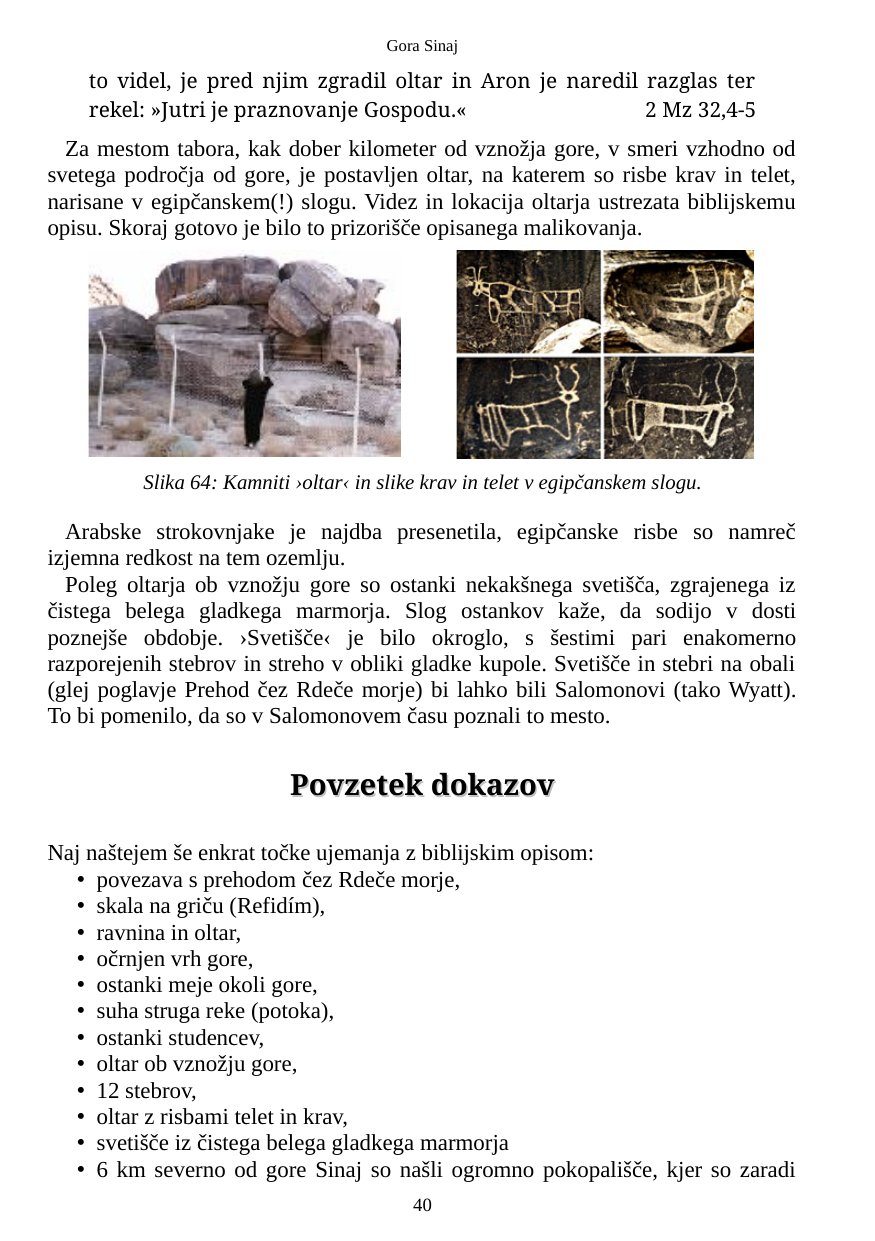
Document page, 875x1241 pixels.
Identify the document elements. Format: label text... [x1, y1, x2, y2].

text Slika 64: Kamniti ›oltar‹ in slike krav in telet v egipčanskem slogu. [57, 250, 788, 494]
list ravnina in oltar, [77, 918, 797, 945]
list očrnjen vrh gore, [77, 945, 797, 971]
list ostanki meje okoli gore, [77, 971, 797, 998]
picture [88, 250, 401, 457]
text Naj naštejem še enkrat točke ujemanja z biblijskim opisom: [47, 839, 797, 866]
subtitle Povzetek dokazov [47, 764, 797, 804]
list ostanki studencev, [77, 1024, 797, 1050]
list suha struga reke (potoka), [77, 998, 797, 1024]
picture [456, 250, 754, 459]
list oltar z risbami telet in krav, [77, 1103, 797, 1129]
text Poleg oltarja ob vznožju gore so ostanki nekakšnega svetišča, zgrajenega iz čistega belega gladkega marmorja. Slog ostankov kaže, da sodijo v dosti poznejše obdobje. ›Svetišče‹ je bilo okroglo, s šestimi pari enakomerno razporejenih stebrov in streho v obliki gladke kupole. Svetišče in stebri na obali (glej poglavje Prehod čez Rdeče morje) bi lahko bili Salomonovi (tako Wyatt). To bi pomenilo, da so v Salomonovem času poznali to mesto. [47, 571, 797, 729]
text to videl, je pred njim zgradil oltar in Aron je naredil razglas ter rekel: »Jutri je praznovanje Gospodu.« 2 Mz 32,4-5 [89, 66, 756, 123]
list oltar ob vznožju gore, [77, 1050, 797, 1077]
list 12 stebrov, [77, 1077, 797, 1103]
list 6 km severno od gore Sinaj so našli ogromno pokopališče, kjer so zaradi [77, 1156, 797, 1182]
list povezava s prehodom čez Rdeče morje, [77, 866, 797, 892]
text Arabske strokovnjake je najdba presenetila, egipčanske risbe so namreč izjemna redkost na tem ozemlju. [47, 240, 797, 571]
list svetišče iz čistega belega gladkega marmorja [77, 1129, 797, 1156]
text Za mestom tabora, kak dober kilometer od vznožja gore, v smeri vzhodno od svetega področja od gore, je postavljen oltar, na katerem so risbe krav in telet, narisane v egipčanskem(!) slogu. Videz in lokacija oltarja ustrezata biblijskemu opisu. Skoraj gotovo je bilo to prizorišče opisanega malikovanja. [47, 135, 797, 240]
list skala na griču (Refidím), [77, 892, 797, 918]
